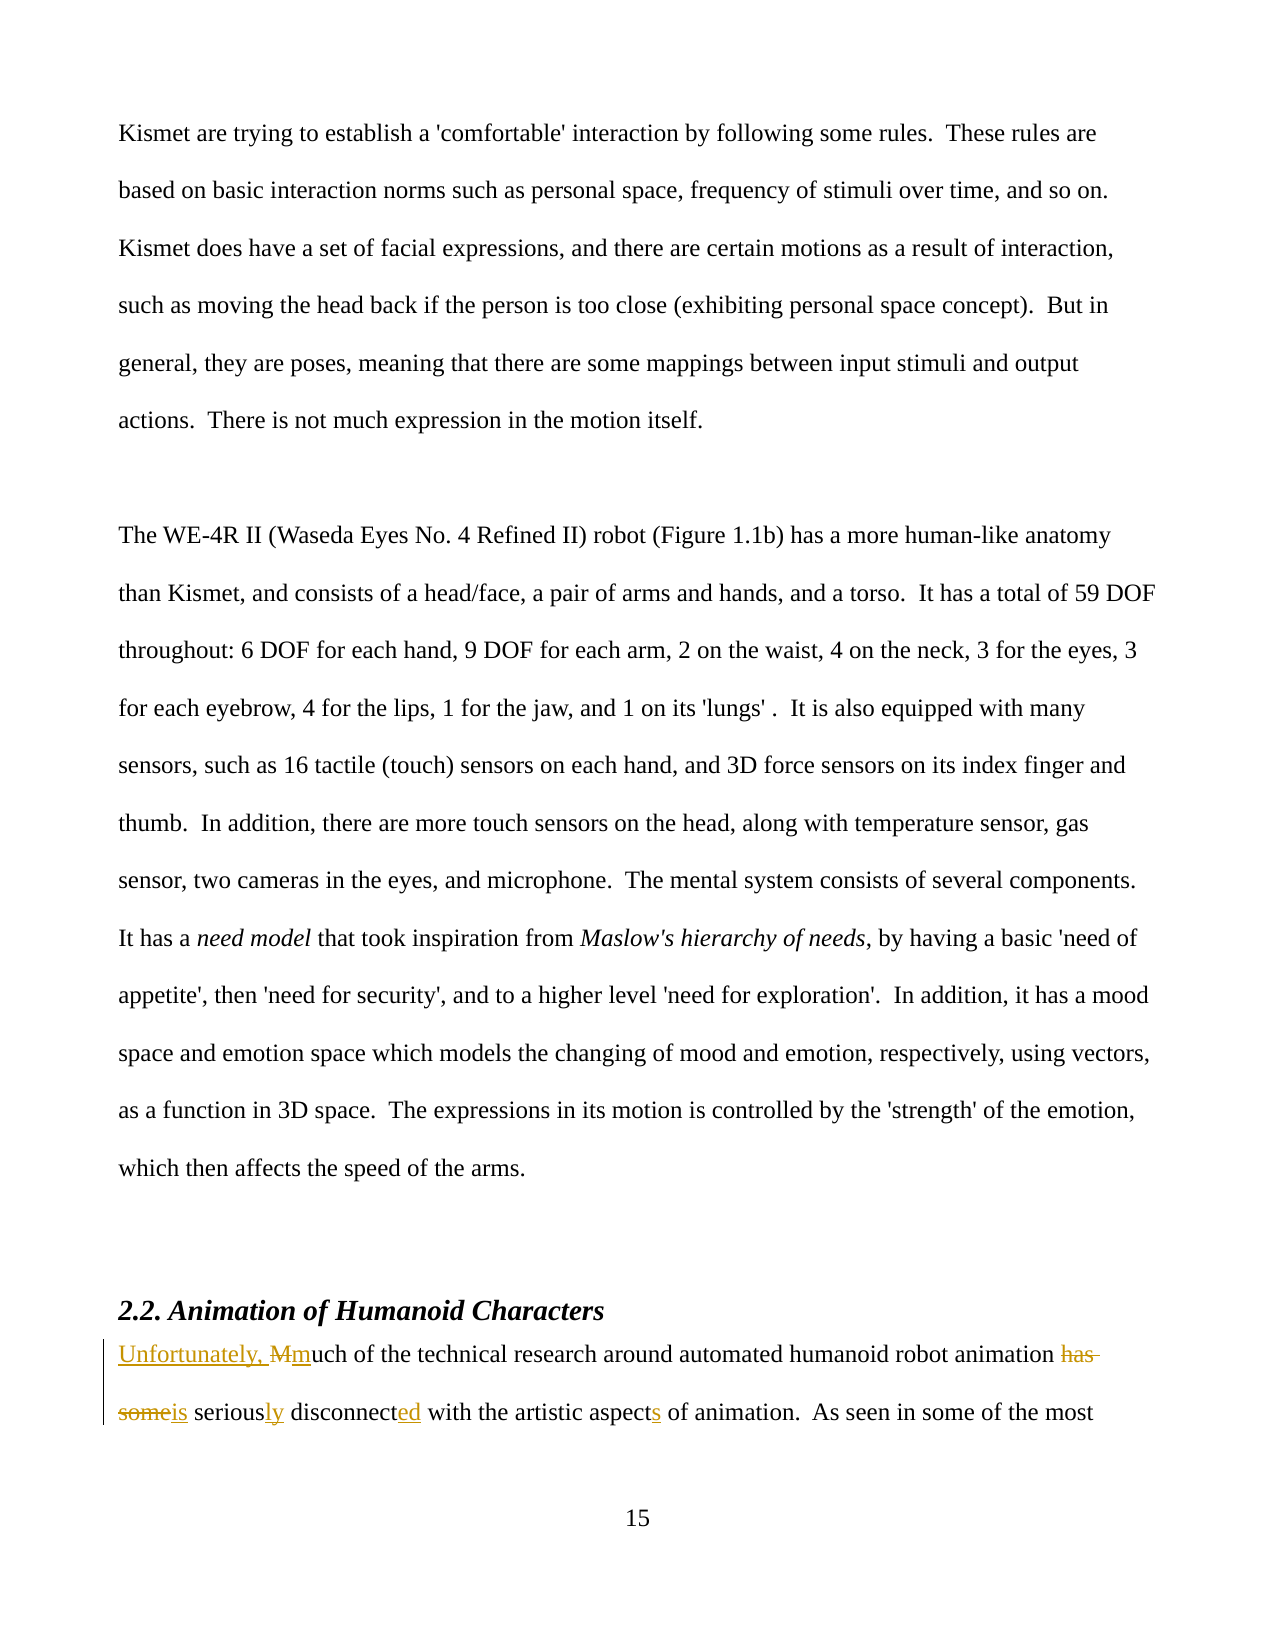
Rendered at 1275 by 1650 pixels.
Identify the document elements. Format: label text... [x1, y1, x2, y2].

text Unfortunately, much of the technical research around automated humanoid robot animation is seriously disconnected with the artistic aspects of animation. As seen in some of the most [118, 1339, 1157, 1425]
subtitle 2.2. Animation of Humanoid Characters [118, 1293, 1157, 1327]
text Kismet are trying to establish a 'comfortable' interaction by following some rules. These rules are based on basic interaction norms such as personal space, frequency of stimuli over time, and so on. Kismet does have a set of facial expressions, and there are certain motions as a result of interaction, such as moving the head back if the person is too close (exhibiting personal space concept). But in general, they are poses, meaning that there are some mappings between input stimuli and output actions. There is not much expression in the motion itself. [118, 118, 1157, 434]
text The WE-4R II (Waseda Eyes No. 4 Refined II) robot (Figure 1.1b) has a more human-like anatomy than Kismet, and consists of a head/face, a pair of arms and hands, and a torso. It has a total of 59 DOF throughout: 6 DOF for each hand, 9 DOF for each arm, 2 on the waist, 4 on the neck, 3 for the eyes, 3 for each eyebrow, 4 for the lips, 1 for the jaw, and 1 on its 'lungs' . It is also equipped with many sensors, such as 16 tactile (touch) sensors on each hand, and 3D force sensors on its index finger and thumb. In addition, there are more touch sensors on the head, along with temperature sensor, gas sensor, two cameras in the eyes, and microphone. The mental system consists of several components. It has a need model that took inspiration from Maslow's hierarchy of needs, by having a basic 'need of appetite', then 'need for security', and to a higher level 'need for exploration'. In addition, it has a mood space and emotion space which models the changing of mood and emotion, respectively, using vectors, as a function in 3D space. The expressions in its motion is controlled by the 'strength' of the emotion, which then affects the speed of the arms. [118, 521, 1157, 1182]
